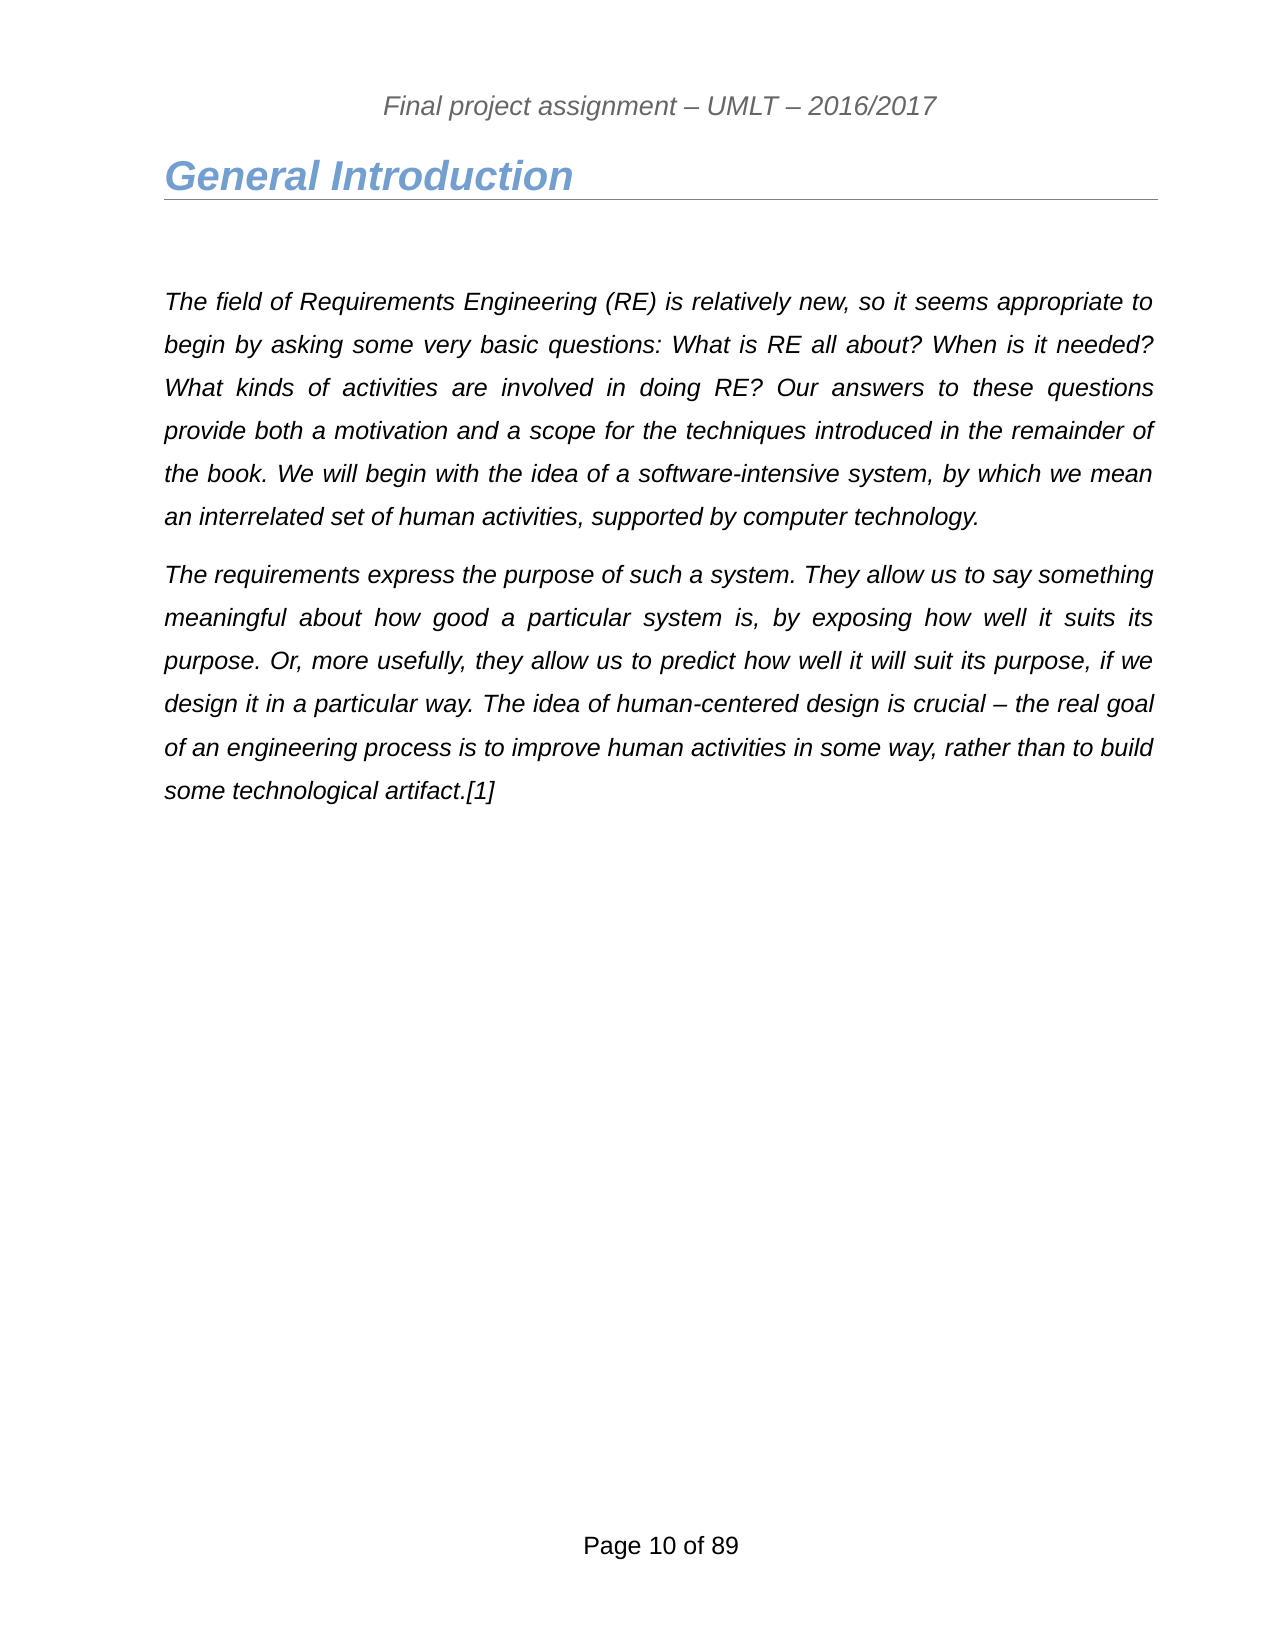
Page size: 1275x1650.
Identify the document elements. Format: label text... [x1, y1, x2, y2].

text The requirements express the purpose of such a system. They allow us to say something meaningful about how good a particular system is, by exposing how well it suits its purpose. Or, more usefully, they allow us to predict how well it will suit its purpose, if we design it in a particular way. The idea of human-centered design is crucial – the real goal of an engineering process is to improve human activities in some way, rather than to build some technological artifact.[1] [164, 560, 1158, 804]
text The field of Requirements Engineering (RE) is relatively new, so it seems appropriate to begin by asking some very basic questions: What is RE all about? When is it needed? What kinds of activities are involved in doing RE? Our answers to these questions provide both a motivation and a scope for the techniques introduced in the remainder of the book. We will begin with the idea of a software-intensive system, by which we mean an interrelated set of human activities, supported by computer technology. [164, 287, 1158, 531]
text General Introduction [164, 151, 1158, 199]
